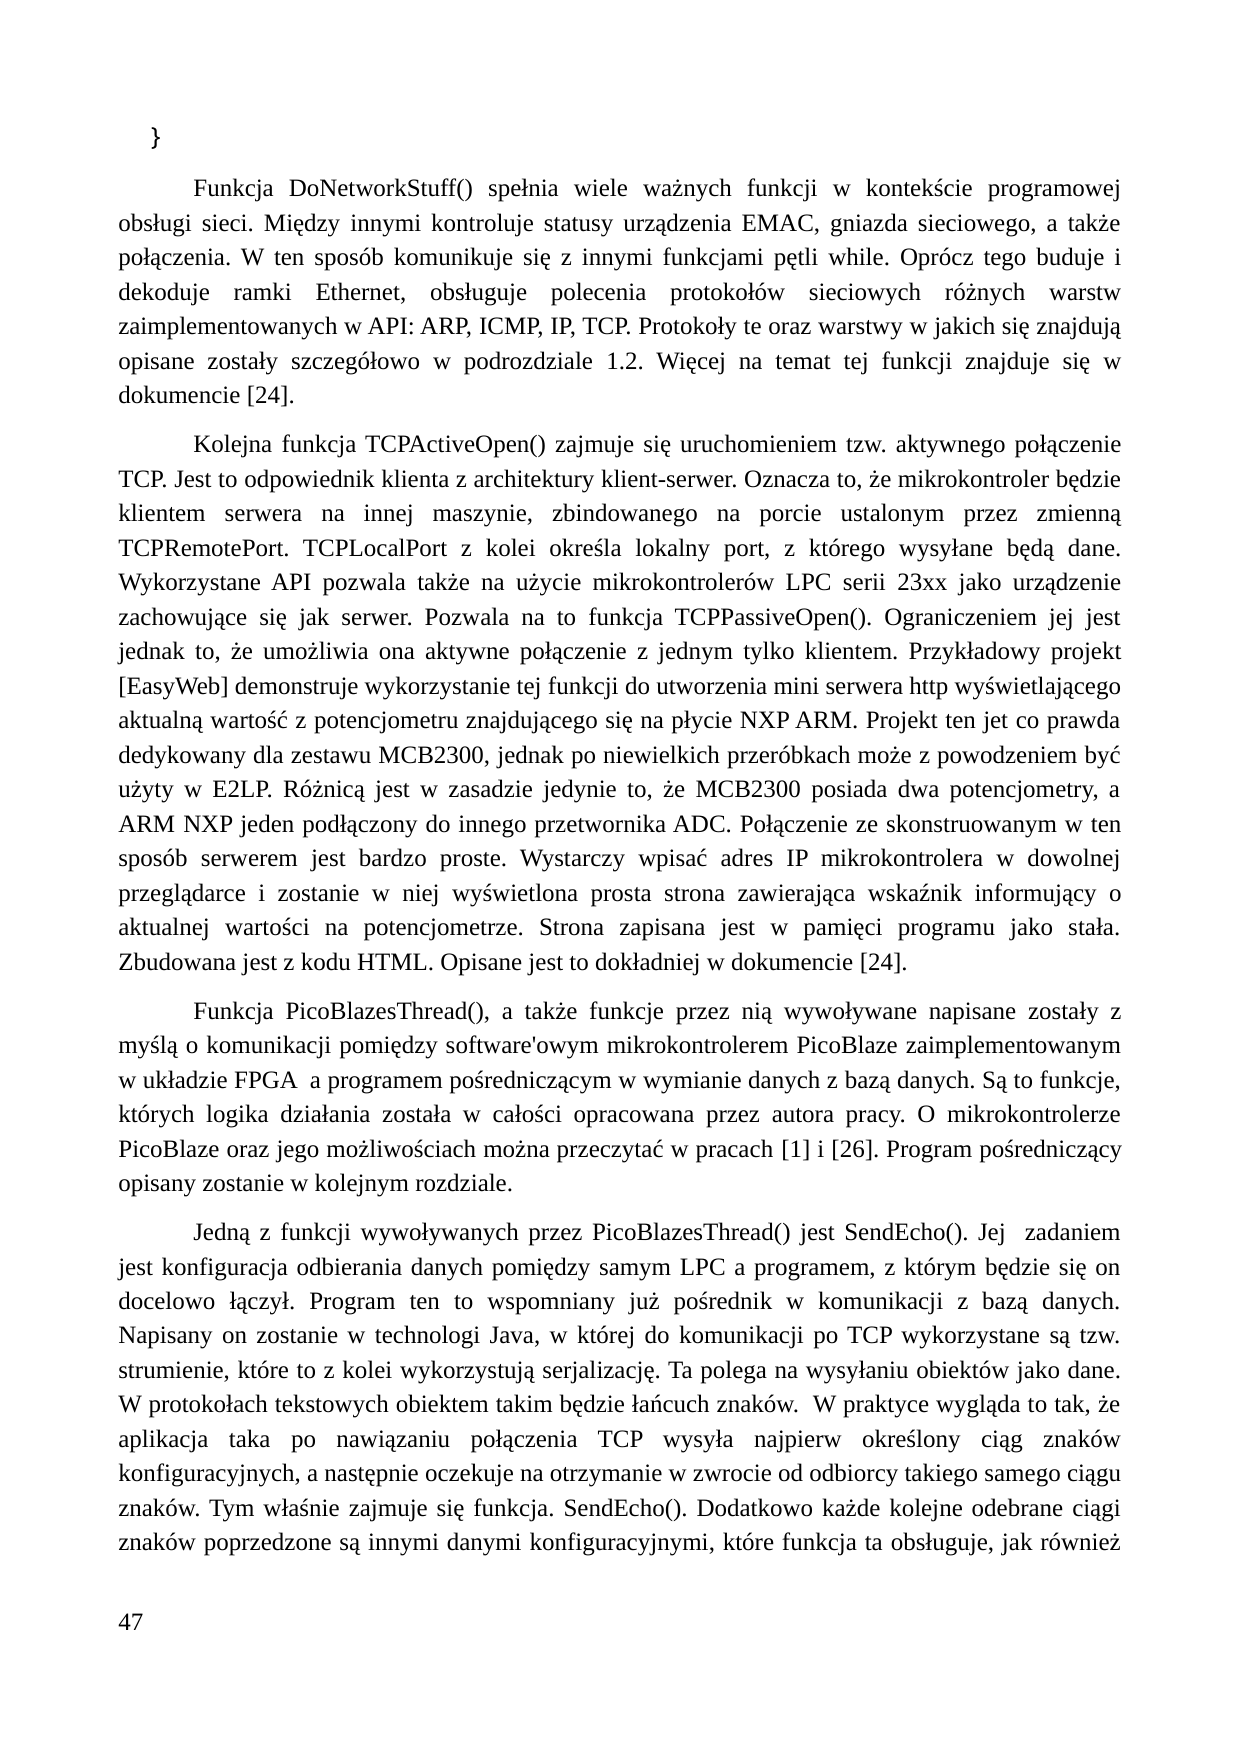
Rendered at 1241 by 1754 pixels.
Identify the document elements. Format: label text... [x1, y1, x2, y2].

text Funkcja PicoBlazesThread(), a także funkcje przez nią wywoływane napisane zostały z myślą o komunikacji pomiędzy software'owym mikrokontrolerem PicoBlaze zaimplementowanym w układzie FPGA a programem pośredniczącym w wymianie danych z bazą danych. Są to funkcje, których logika działania została w całości opracowana przez autora pracy. O mikrokontrolerze PicoBlaze oraz jego możliwościach można przeczytać w pracach [1] i [26]. Program pośredniczący opisany zostanie w kolejnym rozdziale. [118, 996, 1122, 1197]
text Kolejna funkcja TCPActiveOpen() zajmuje się uruchomieniem tzw. aktywnego połączenie TCP. Jest to odpowiednik klienta z architektury klient-serwer. Oznacza to, że mikrokontroler będzie klientem serwera na innej maszynie, zbindowanego na porcie ustalonym przez zmienną TCPRemotePort. TCPLocalPort z kolei określa lokalny port, z którego wysyłane będą dane. Wykorzystane API pozwala także na użycie mikrokontrolerów LPC serii 23xx jako urządzenie zachowujące się jak serwer. Pozwala na to funkcja TCPPassiveOpen(). Ograniczeniem jej jest jednak to, że umożliwia ona aktywne połączenie z jednym tylko klientem. Przykładowy projekt [EasyWeb] demonstruje wykorzystanie tej funkcji do utworzenia mini serwera http wyświetlającego aktualną wartość z potencjometru znajdującego się na płycie NXP ARM. Projekt ten jet co prawda dedykowany dla zestawu MCB2300, jednak po niewielkich przeróbkach może z powodzeniem być użyty w E2LP. Różnicą jest w zasadzie jedynie to, że MCB2300 posiada dwa potencjometry, a ARM NXP jeden podłączony do innego przetwornika ADC. Połączenie ze skonstruowanym w ten sposób serwerem jest bardzo proste. Wystarczy wpisać adres IP mikrokontrolera w dowolnej przeglądarce i zostanie w niej wyświetlona prosta strona zawierająca wskaźnik informujący o aktualnej wartości na potencjometrze. Strona zapisana jest w pamięci programu jako stała. Zbudowana jest z kodu HTML. Opisane jest to dokładniej w dokumencie [24]. [118, 429, 1122, 975]
text } [118, 118, 1122, 152]
text Jedną z funkcji wywoływanych przez PicoBlazesThread() jest SendEcho(). Jej zadaniem jest konfiguracja odbierania danych pomiędzy samym LPC a programem, z którym będzie się on docelowo łączył. Program ten to wspomniany już pośrednik w komunikacji z bazą danych. Napisany on zostanie w technologi Java, w której do komunikacji po TCP wykorzystane są tzw. strumienie, które to z kolei wykorzystują serjalizację. Ta polega na wysyłaniu obiektów jako dane. W protokołach tekstowych obiektem takim będzie łańcuch znaków. W praktyce wygląda to tak, że aplikacja taka po nawiązaniu połączenia TCP wysyła najpierw określony ciąg znaków konfiguracyjnych, a następnie oczekuje na otrzymanie w zwrocie od odbiorcy takiego samego ciągu znaków. Tym właśnie zajmuje się funkcja. SendEcho(). Dodatkowo każde kolejne odebrane ciągi znaków poprzedzone są innymi danymi konfiguracyjnymi, które funkcja ta obsługuje, jak również [118, 1217, 1122, 1556]
text Funkcja DoNetworkStuff() spełnia wiele ważnych funkcji w kontekście programowej obsługi sieci. Między innymi kontroluje statusy urządzenia EMAC, gniazda sieciowego, a także połączenia. W ten sposób komunikuje się z innymi funkcjami pętli while. Oprócz tego buduje i dekoduje ramki Ethernet, obsługuje polecenia protokołów sieciowych różnych warstw zaimplementowanych w API: ARP, ICMP, IP, TCP. Protokoły te oraz warstwy w jakich się znajdują opisane zostały szczegółowo w podrozdziale 1.2. Więcej na temat tej funkcji znajduje się w dokumencie [24]. [118, 173, 1122, 409]
